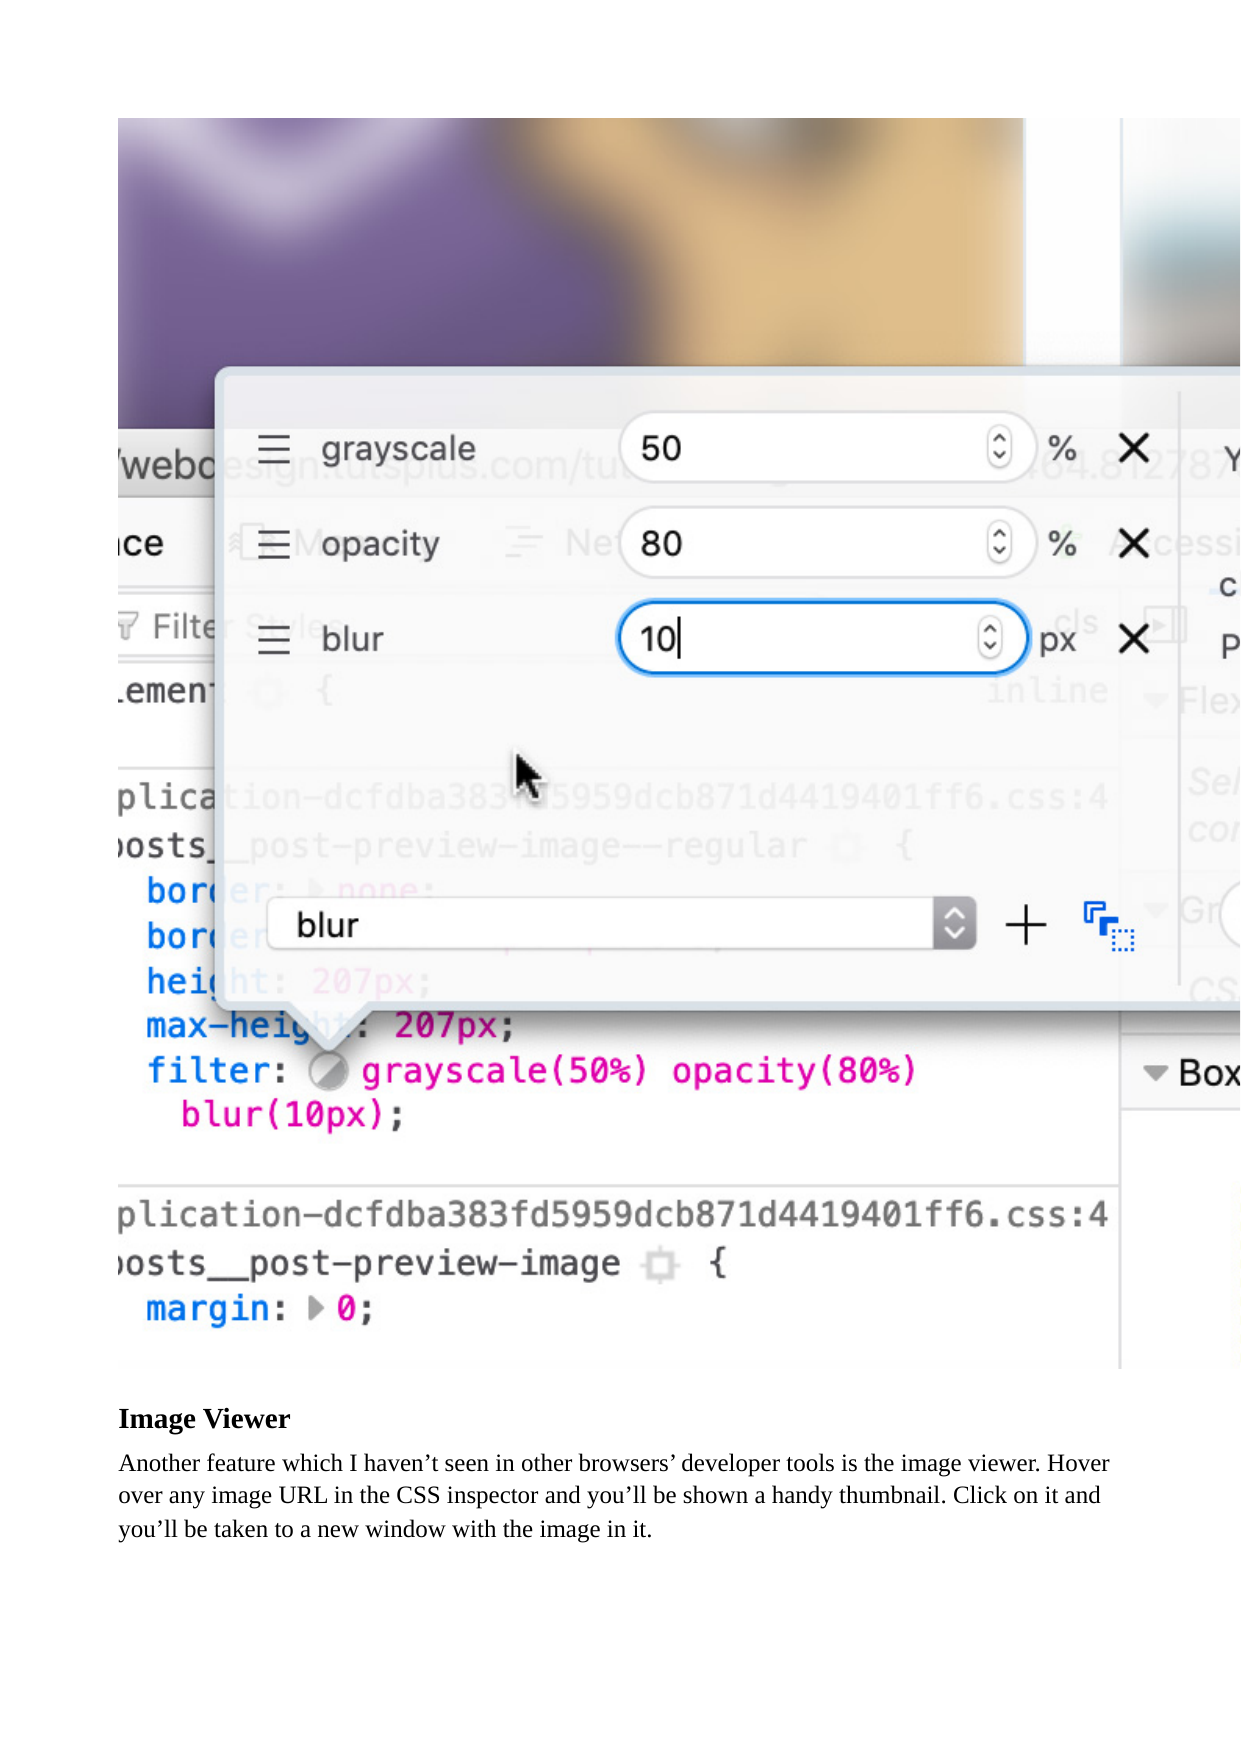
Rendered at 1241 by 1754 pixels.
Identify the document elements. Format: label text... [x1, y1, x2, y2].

subtitle Image Viewer [118, 1402, 1122, 1435]
picture [118, 118, 1241, 1369]
text Another feature which I haven’t seen in other browsers’ developer tools is the image viewer. Hover over any image URL in the CSS inspector and you’ll be shown a handy thumbnail. Click on it and you’ll be taken to a new window with the image in it. [118, 1448, 1122, 1542]
